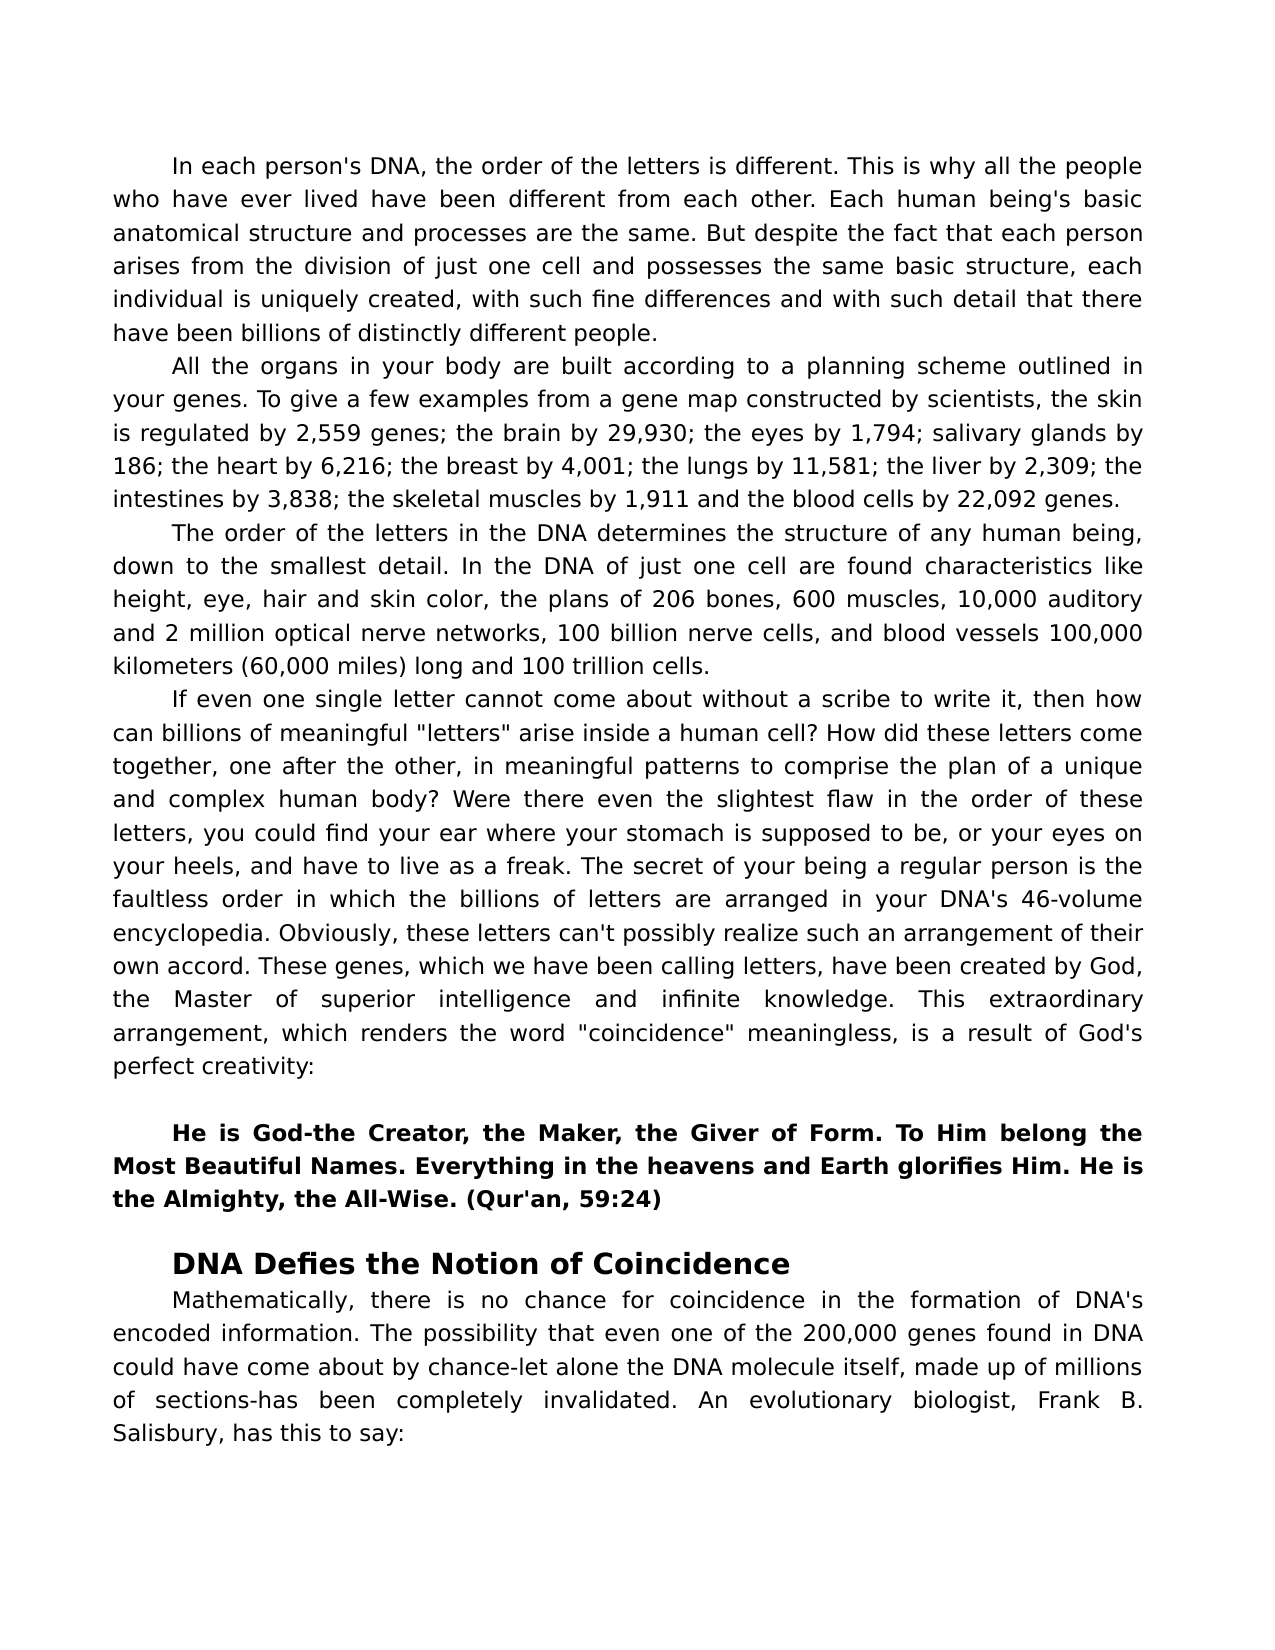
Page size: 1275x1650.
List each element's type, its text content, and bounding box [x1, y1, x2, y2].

text All the organs in your body are built according to a planning scheme outlined in your genes. To give a few examples from a gene map constructed by scientists, the skin is regulated by 2,559 genes; the brain by 29,930; the eyes by 1,794; salivary glands by 186; the heart by 6,216; the breast by 4,001; the lungs by 11,581; the liver by 2,309; the intestines by 3,838; the skeletal muscles by 1,911 and the blood cells by 22,092 genes. [112, 348, 1145, 514]
text He is God-the Creator, the Maker, the Giver of Form. To Him belong the Most Beautiful Names. Everything in the heavens and Earth glorifies Him. He is the Almighty, the All-Wise. (Qur'an, 59:24) [112, 1114, 1145, 1214]
text Mathematically, there is no chance for coincidence in the formation of DNA's encoded information. The possibility that even one of the 200,000 genes found in DNA could have come about by chance-let alone the DNA molecule itself, made up of millions of sections-has been completely invalidated. An evolutionary biologist, Frank B. Salisbury, has this to say: [112, 1282, 1145, 1448]
text If even one single letter cannot come about without a scribe to write it, then how can billions of meaningful "letters" arise inside a human cell? How did these letters come together, one after the other, in meaningful patterns to comprise the plan of a unique and complex human body? Were there even the slightest flaw in the order of these letters, you could find your ear where your stomach is supposed to be, or your eyes on your heels, and have to live as a freak. The secret of your being a regular person is the faultless order in which the billions of letters are arranged in your DNA's 46-volume encyclopedia. Obviously, these letters can't possibly realize such an arrangement of their own accord. These genes, which we have been calling letters, have been created by God, the Master of superior intelligence and infinite knowledge. This extraordinary arrangement, which renders the word "coincidence" meaningless, is a result of God's perfect creativity: [112, 681, 1145, 1081]
text The order of the letters in the DNA determines the structure of any human being, down to the smallest detail. In the DNA of just one cell are found characteristics like height, eye, hair and skin color, the plans of 206 bones, 600 muscles, 10,000 auditory and 2 million optical nerve networks, 100 billion nerve cells, and blood vessels 100,000 kilometers (60,000 miles) long and 100 trillion cells. [112, 514, 1145, 681]
text DNA Defies the Notion of Coincidence [112, 1248, 1145, 1282]
text In each person's DNA, the order of the letters is different. This is why all the people who have ever lived have been different from each other. Each human being's basic anatomical structure and processes are the same. But despite the fact that each person arises from the division of just one cell and possesses the same basic structure, each individual is uniquely created, with such fine differences and with such detail that there have been billions of distinctly different people. [112, 148, 1145, 348]
